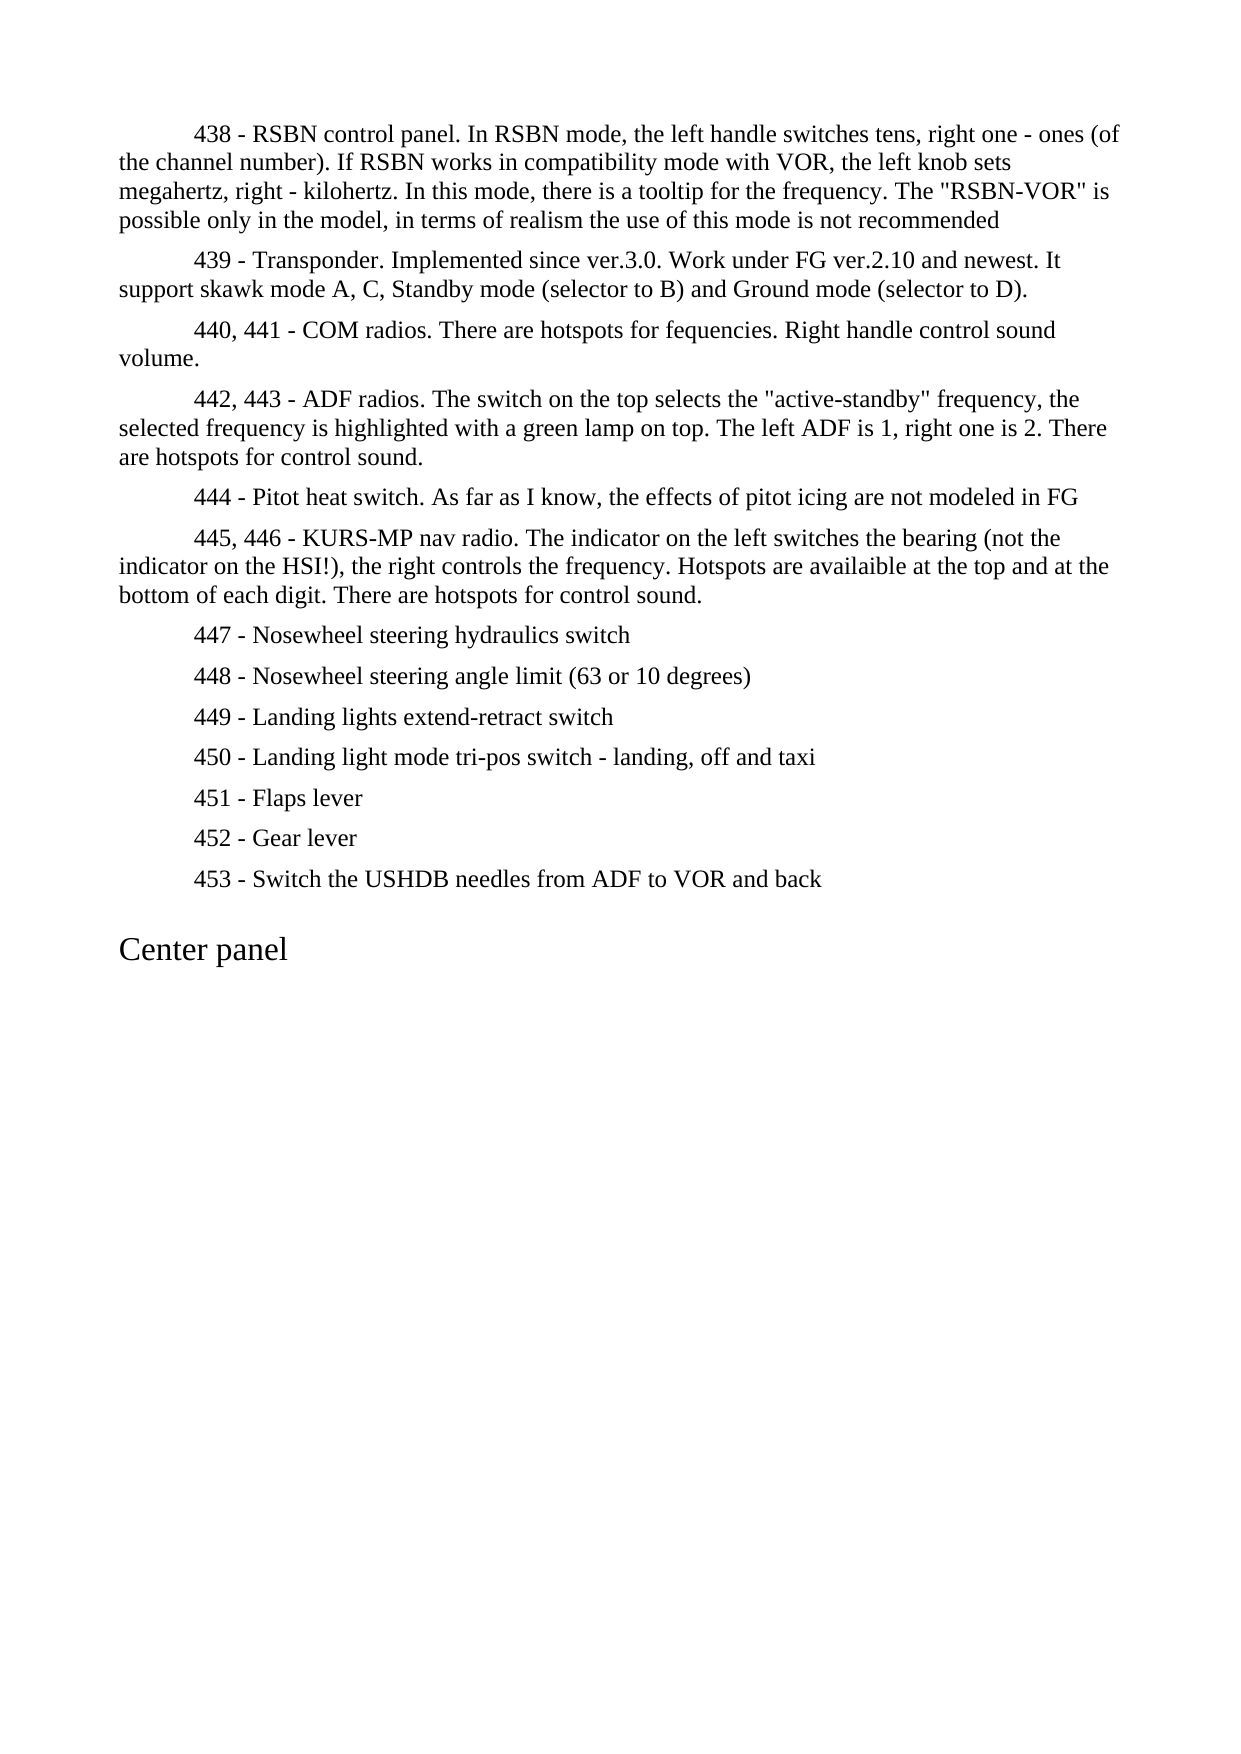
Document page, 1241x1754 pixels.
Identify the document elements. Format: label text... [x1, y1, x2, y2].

text 449 - Landing lights extend-retract switch [119, 702, 1122, 730]
text 451 - Flaps lever [119, 783, 1122, 811]
text 447 - Nosewheel steering hydraulics switch [119, 621, 1122, 649]
text 445, 446 - KURS-MP nav radio. The indicator on the left switches the bearing (not the indicator on the HSI!), the right controls the frequency. Hotspots are availaible at the top and at the bottom of each digit. There are hotspots for control sound. [119, 523, 1122, 609]
text 448 - Nosewheel steering angle limit (63 or 10 degrees) [119, 661, 1122, 690]
text 438 - RSBN control panel. In RSBN mode, the left handle switches tens, right one - ones (of the channel number). If RSBN works in compatibility mode with VOR, the left knob sets megahertz, right - kilohertz. In this mode, there is a tooltip for the frequency. The "RSBN-VOR" is possible only in the model, in terms of realism the use of this mode is not recommended [119, 119, 1122, 234]
text Center panel [119, 930, 1122, 968]
text 440, 441 - COM radios. There are hotspots for fequencies. Right handle control sound volume. [119, 315, 1122, 372]
text 450 - Landing light mode tri-pos switch - landing, off and taxi [119, 742, 1122, 771]
text 442, 443 - ADF radios. The switch on the top selects the "active-standby" frequency, the selected frequency is highlighted with a green lamp on top. The left ADF is 1, right one is 2. There are hotspots for control sound. [119, 384, 1122, 470]
text 452 - Gear lever [119, 823, 1122, 852]
text 444 - Pitot heat switch. As far as I know, the effects of pitot icing are not modeled in FG [119, 482, 1122, 511]
text 453 - Switch the USHDB needles from ADF to VOR and back [119, 864, 1122, 892]
text 439 - Transponder. Implemented since ver.3.0. Work under FG ver.2.10 and newest. It support skawk mode A, C, Standby mode (selector to B) and Ground mode (selector to D). [119, 246, 1122, 303]
